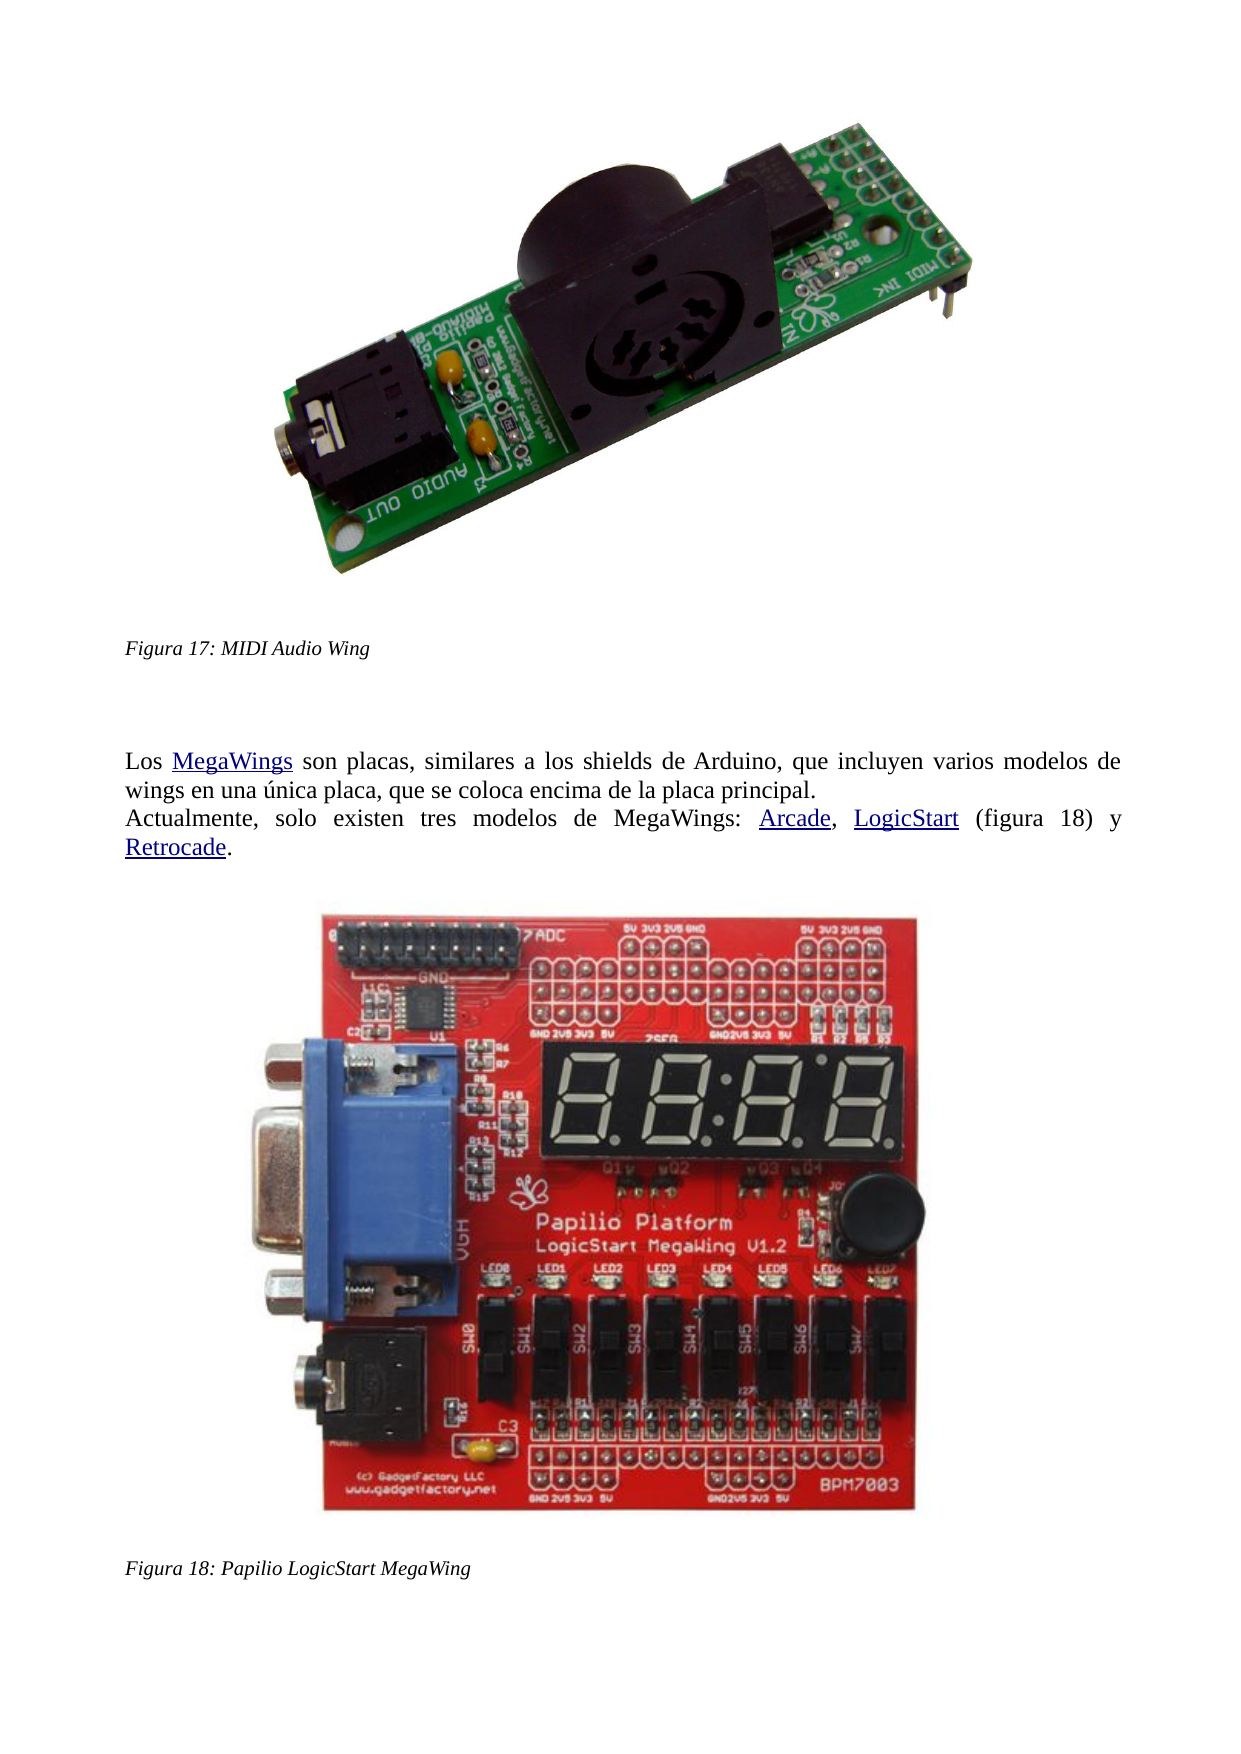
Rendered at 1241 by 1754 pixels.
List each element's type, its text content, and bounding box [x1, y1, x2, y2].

picture [243, 901, 934, 1523]
text Actualmente, solo existen tres modelos de MegaWings: Arcade, LogicStart (figura 18) y Retrocade. [125, 803, 1122, 861]
text Figura 17: MIDI Audio Wing [125, 636, 1122, 660]
text Los MegaWings son placas, similares a los shields de Arduino, que incluyen varios modelos de wings en una única placa, que se coloca encima de la placa principal. [125, 746, 1122, 803]
text Figura 18: Papilio LogicStart MegaWing [125, 1556, 1122, 1580]
picture [272, 118, 975, 575]
